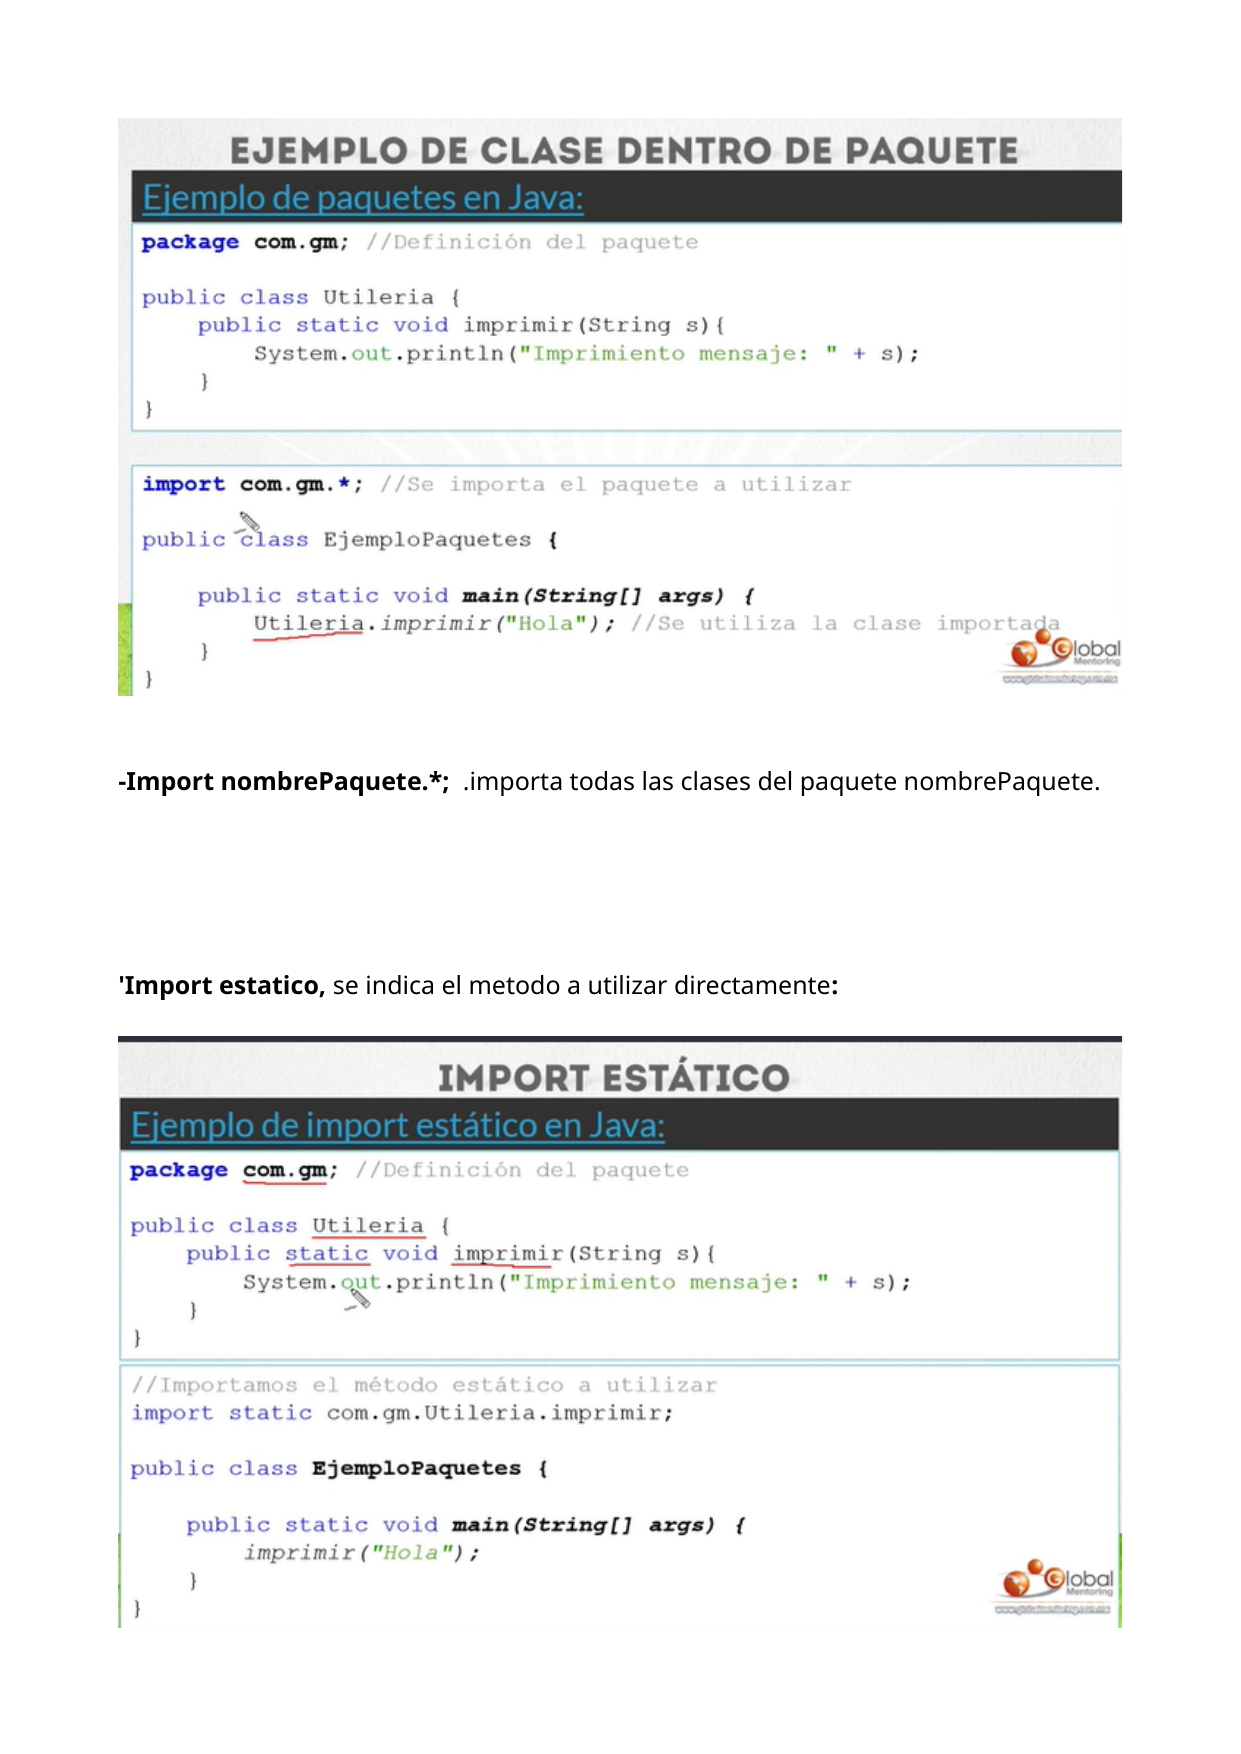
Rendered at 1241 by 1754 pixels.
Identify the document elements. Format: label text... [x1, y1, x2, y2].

text -Import nombrePaquete.*; .importa todas las clases del paquete nombrePaquete. [118, 763, 1122, 797]
text 'Import estatico, se indica el metodo a utilizar directamente: [118, 968, 1122, 1002]
picture [118, 118, 1123, 696]
picture [118, 1036, 1123, 1628]
